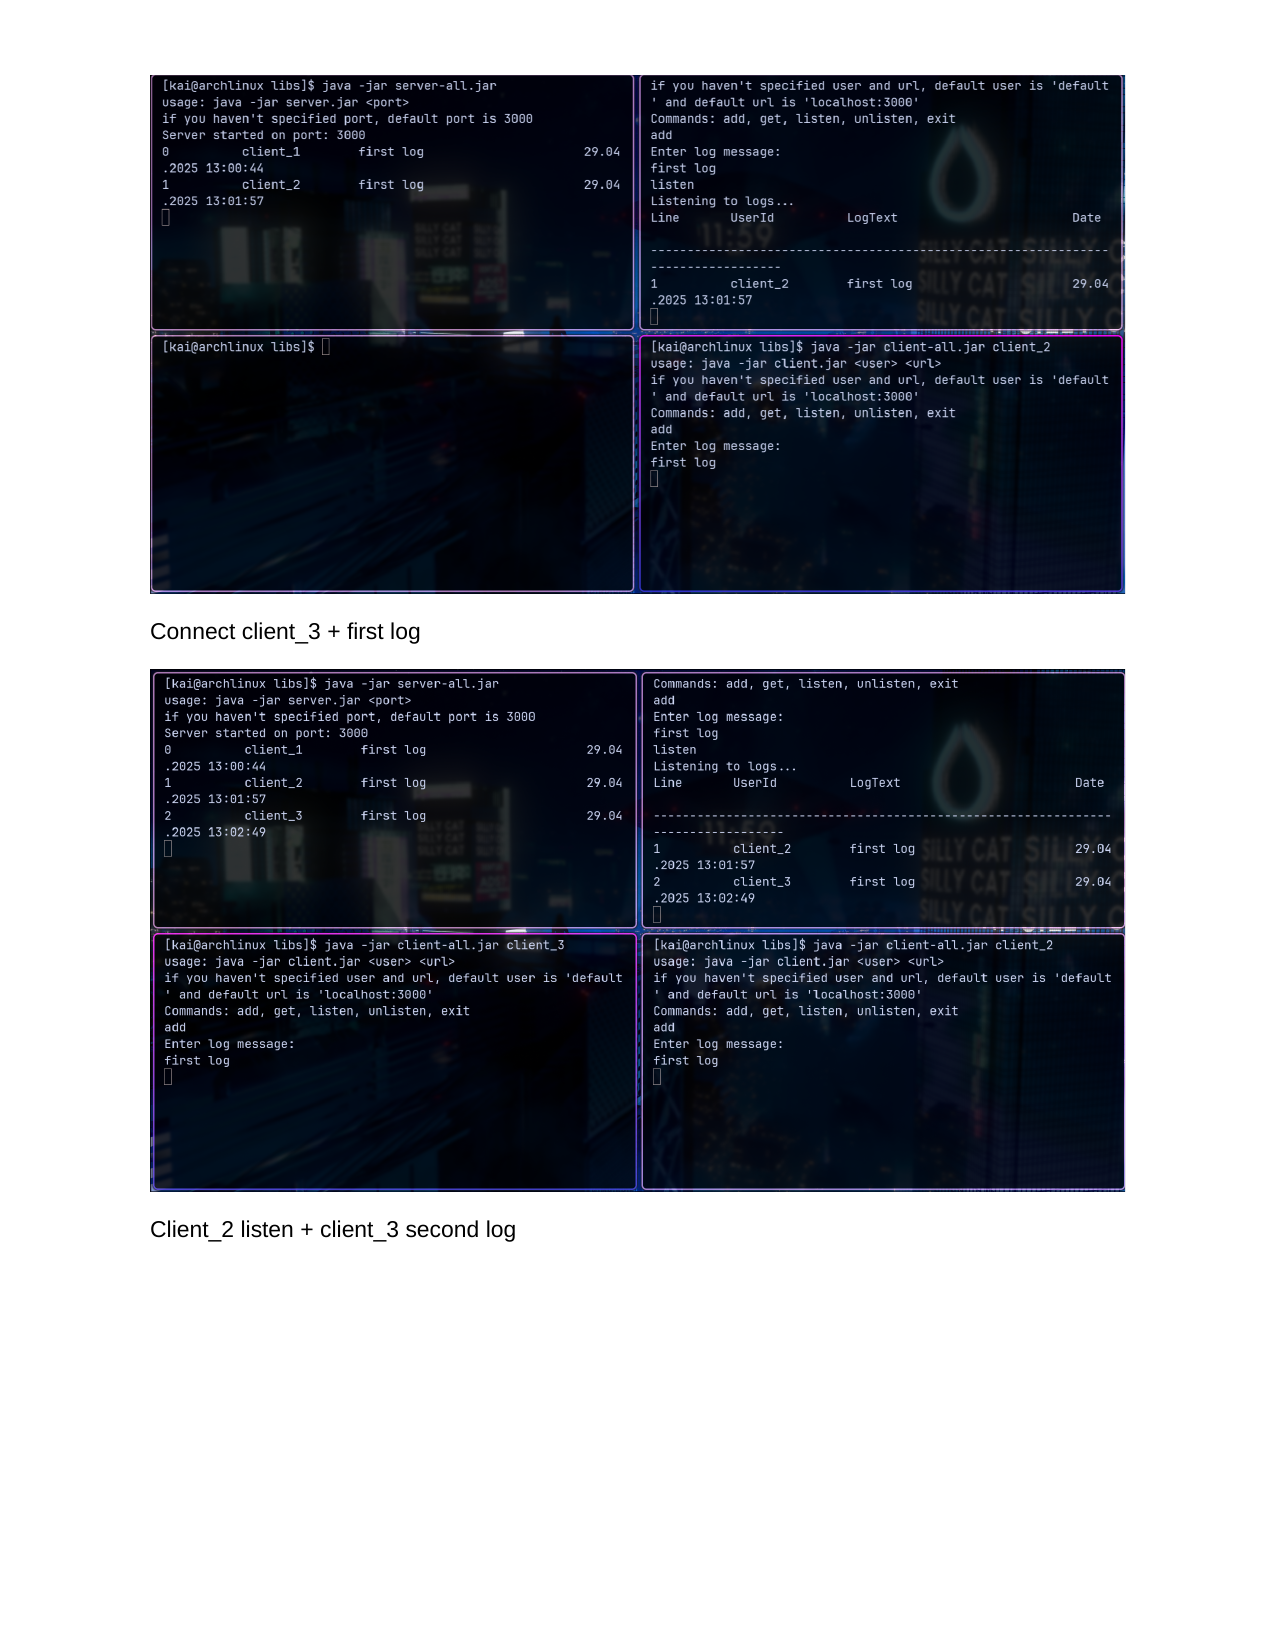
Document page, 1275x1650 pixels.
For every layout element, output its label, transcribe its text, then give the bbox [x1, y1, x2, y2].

text Connect client_3 + first log [150, 618, 1125, 645]
picture [150, 669, 1125, 1192]
picture [150, 75, 1125, 594]
text Client_2 listen + client_3 second log [150, 1216, 1125, 1242]
